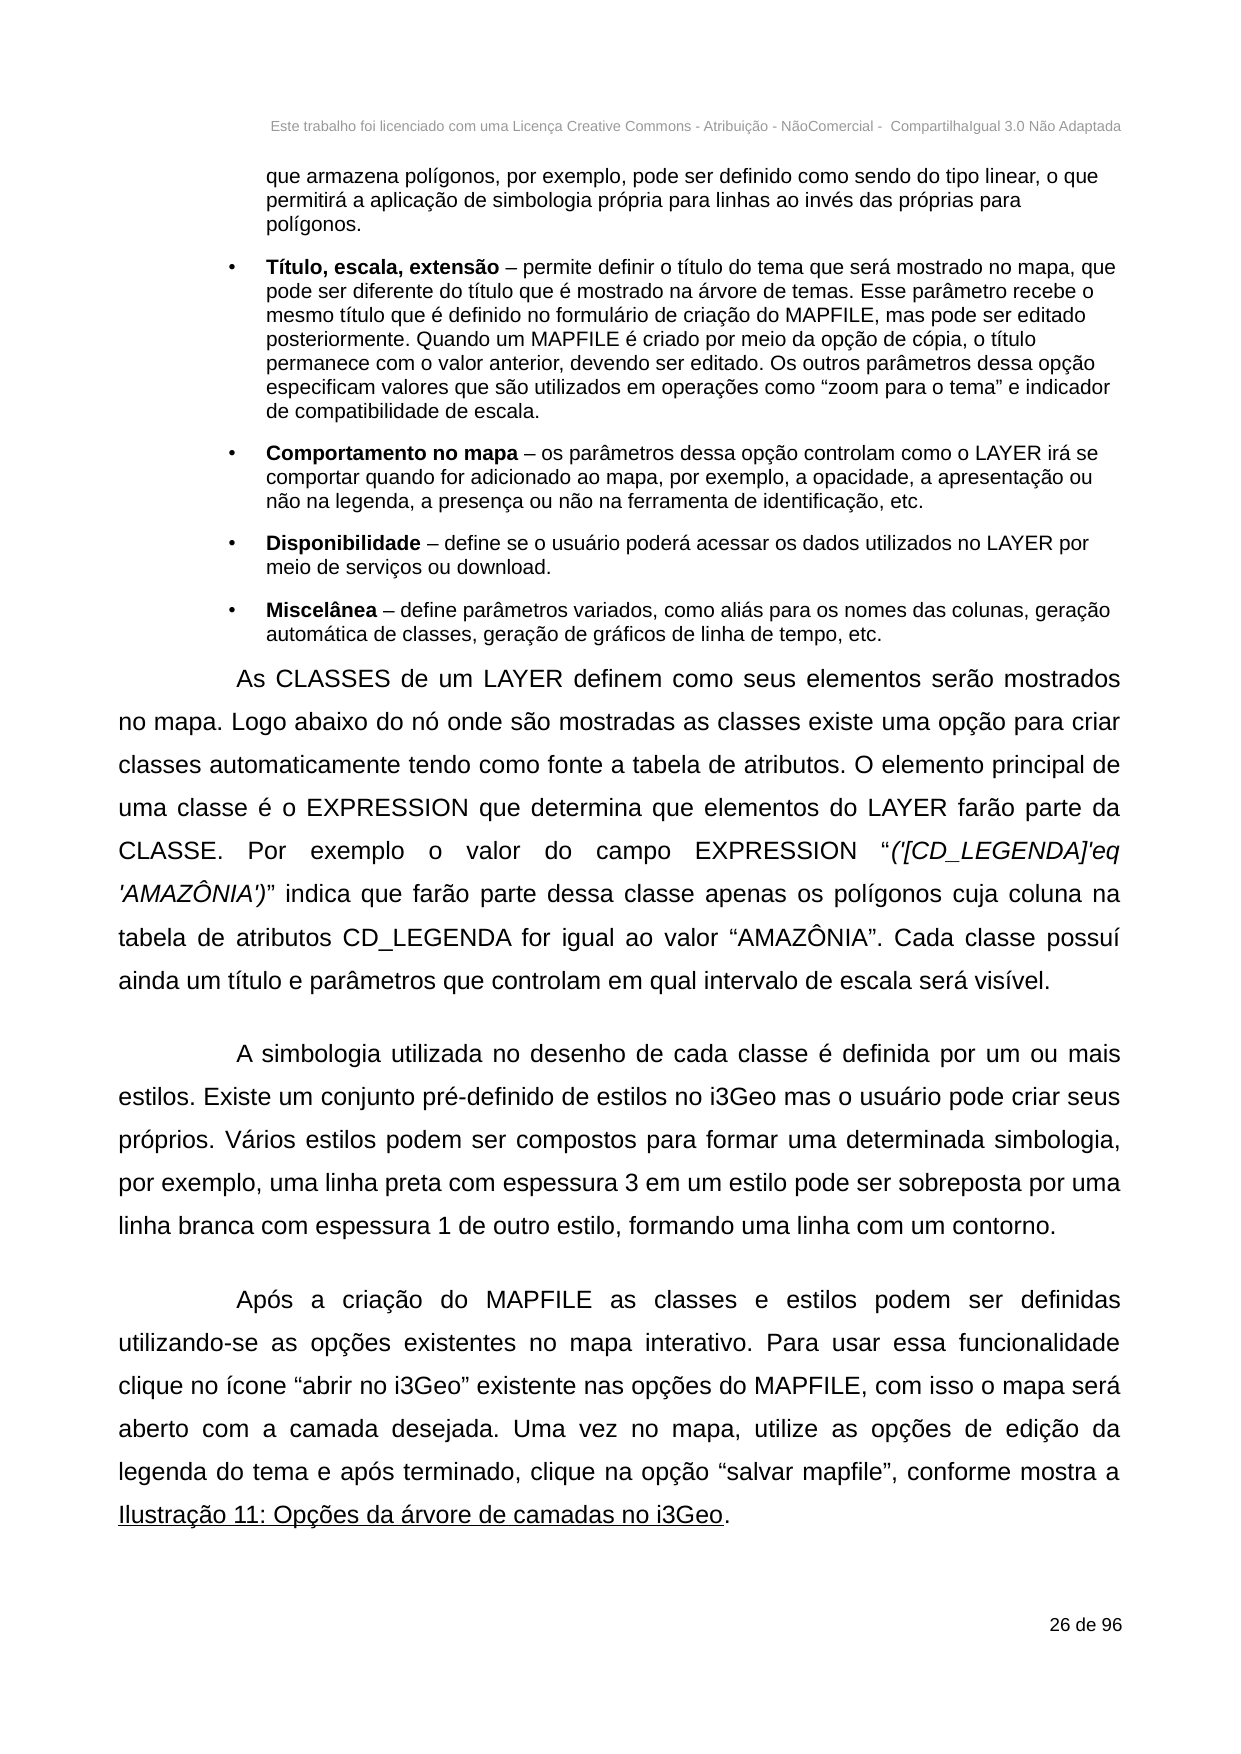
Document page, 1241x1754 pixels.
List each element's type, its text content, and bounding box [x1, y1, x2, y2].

list Disponibilidade – define se o usuário poderá acessar os dados utilizados no LAYER por meio de serviços ou download. [228, 531, 1122, 579]
text Após a criação do MAPFILE as classes e estilos podem ser definidas utilizando-se as opções existentes no mapa interativo. Para usar essa funcionalidade clique no ícone “abrir no i3Geo” existente nas opções do MAPFILE, com isso o mapa será aberto com a camada desejada. Uma vez no mapa, utilize as opções de edição da legenda do tema e após terminado, clique na opção “salvar mapfile”, conforme mostra a Ilustração 11: Opções da árvore de camadas no i3Geo. [118, 1284, 1122, 1529]
text A simbologia utilizada no desenho de cada classe é definida por um ou mais estilos. Existe um conjunto pré-definido de estilos no i3Geo mas o usuário pode criar seus próprios. Vários estilos podem ser compostos para formar uma determinada simbologia, por exemplo, uma linha preta com espessura 3 em um estilo pode ser sobreposta por uma linha branca com espessura 1 de outro estilo, formando uma linha com um contorno. [118, 1039, 1122, 1240]
list que armazena polígonos, por exemplo, pode ser definido como sendo do tipo linear, o que permitirá a aplicação de simbologia própria para linhas ao invés das próprias para polígonos. [228, 164, 1122, 236]
text As CLASSES de um LAYER definem como seus elementos serão mostrados no mapa. Logo abaixo do nó onde são mostradas as classes existe uma opção para criar classes automaticamente tendo como fonte a tabela de atributos. O elemento principal de uma classe é o EXPRESSION que determina que elementos do LAYER farão parte da CLASSE. Por exemplo o valor do campo EXPRESSION “('[CD_LEGENDA]'eq 'AMAZÔNIA')” indica que farão parte dessa classe apenas os polígonos cuja coluna na tabela de atributos CD_LEGENDA for igual ao valor “AMAZÔNIA”. Cada classe possuí ainda um título e parâmetros que controlam em qual intervalo de escala será visível. [118, 664, 1122, 994]
list Miscelânea – define parâmetros variados, como aliás para os nomes das colunas, geração automática de classes, geração de gráficos de linha de tempo, etc. [228, 597, 1122, 645]
list Comportamento no mapa – os parâmetros dessa opção controlam como o LAYER irá se comportar quando for adicionado ao mapa, por exemplo, a opacidade, a apresentação ou não na legenda, a presença ou não na ferramenta de identificação, etc. [228, 441, 1122, 513]
list Título, escala, extensão – permite definir o título do tema que será mostrado no mapa, que pode ser diferente do título que é mostrado na árvore de temas. Esse parâmetro recebe o mesmo título que é definido no formulário de criação do MAPFILE, mas pode ser editado posteriormente. Quando um MAPFILE é criado por meio da opção de cópia, o título permanece com o valor anterior, devendo ser editado. Os outros parâmetros dessa opção especificam valores que são utilizados em operações como “zoom para o tema” e indicador de compatibilidade de escala. [228, 254, 1122, 422]
